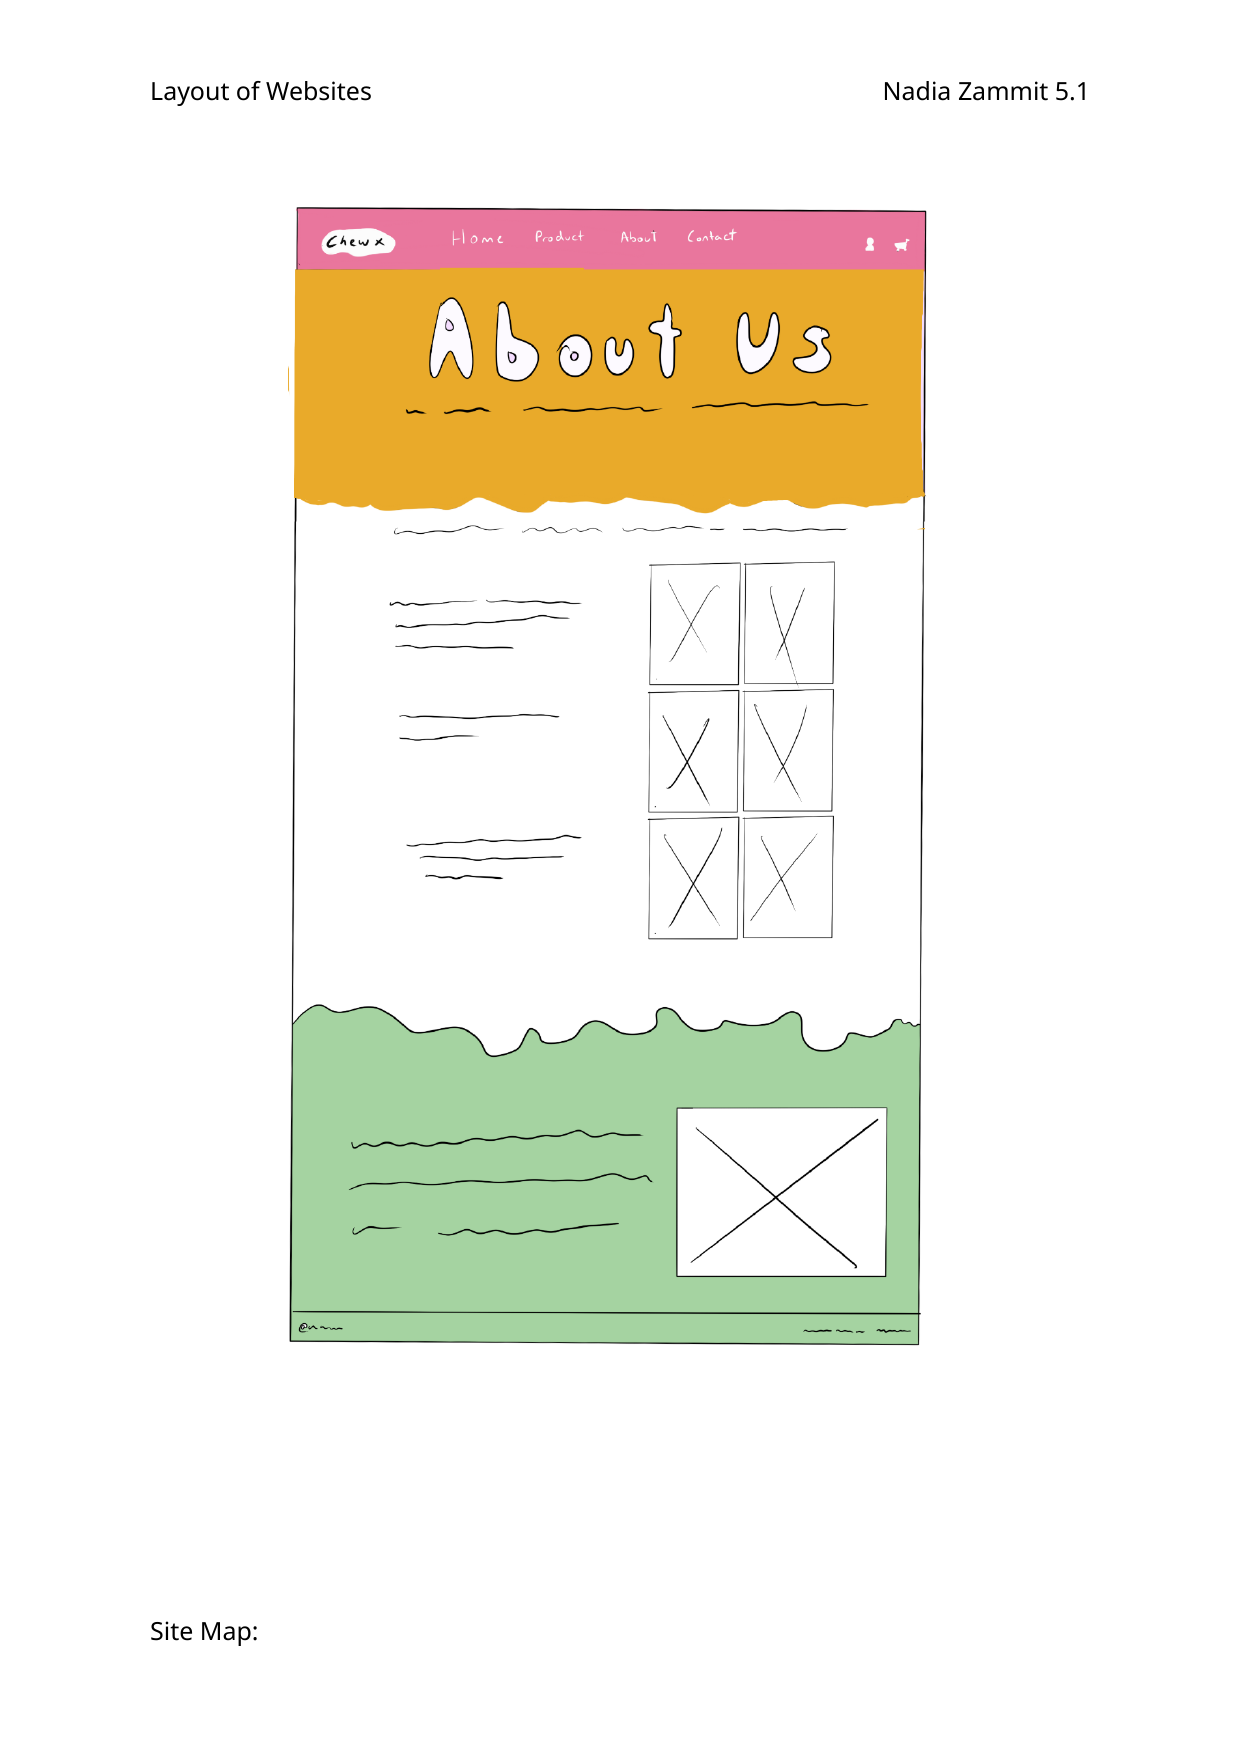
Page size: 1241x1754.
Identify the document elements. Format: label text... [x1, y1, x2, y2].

text Site Map: [150, 1613, 1090, 1647]
